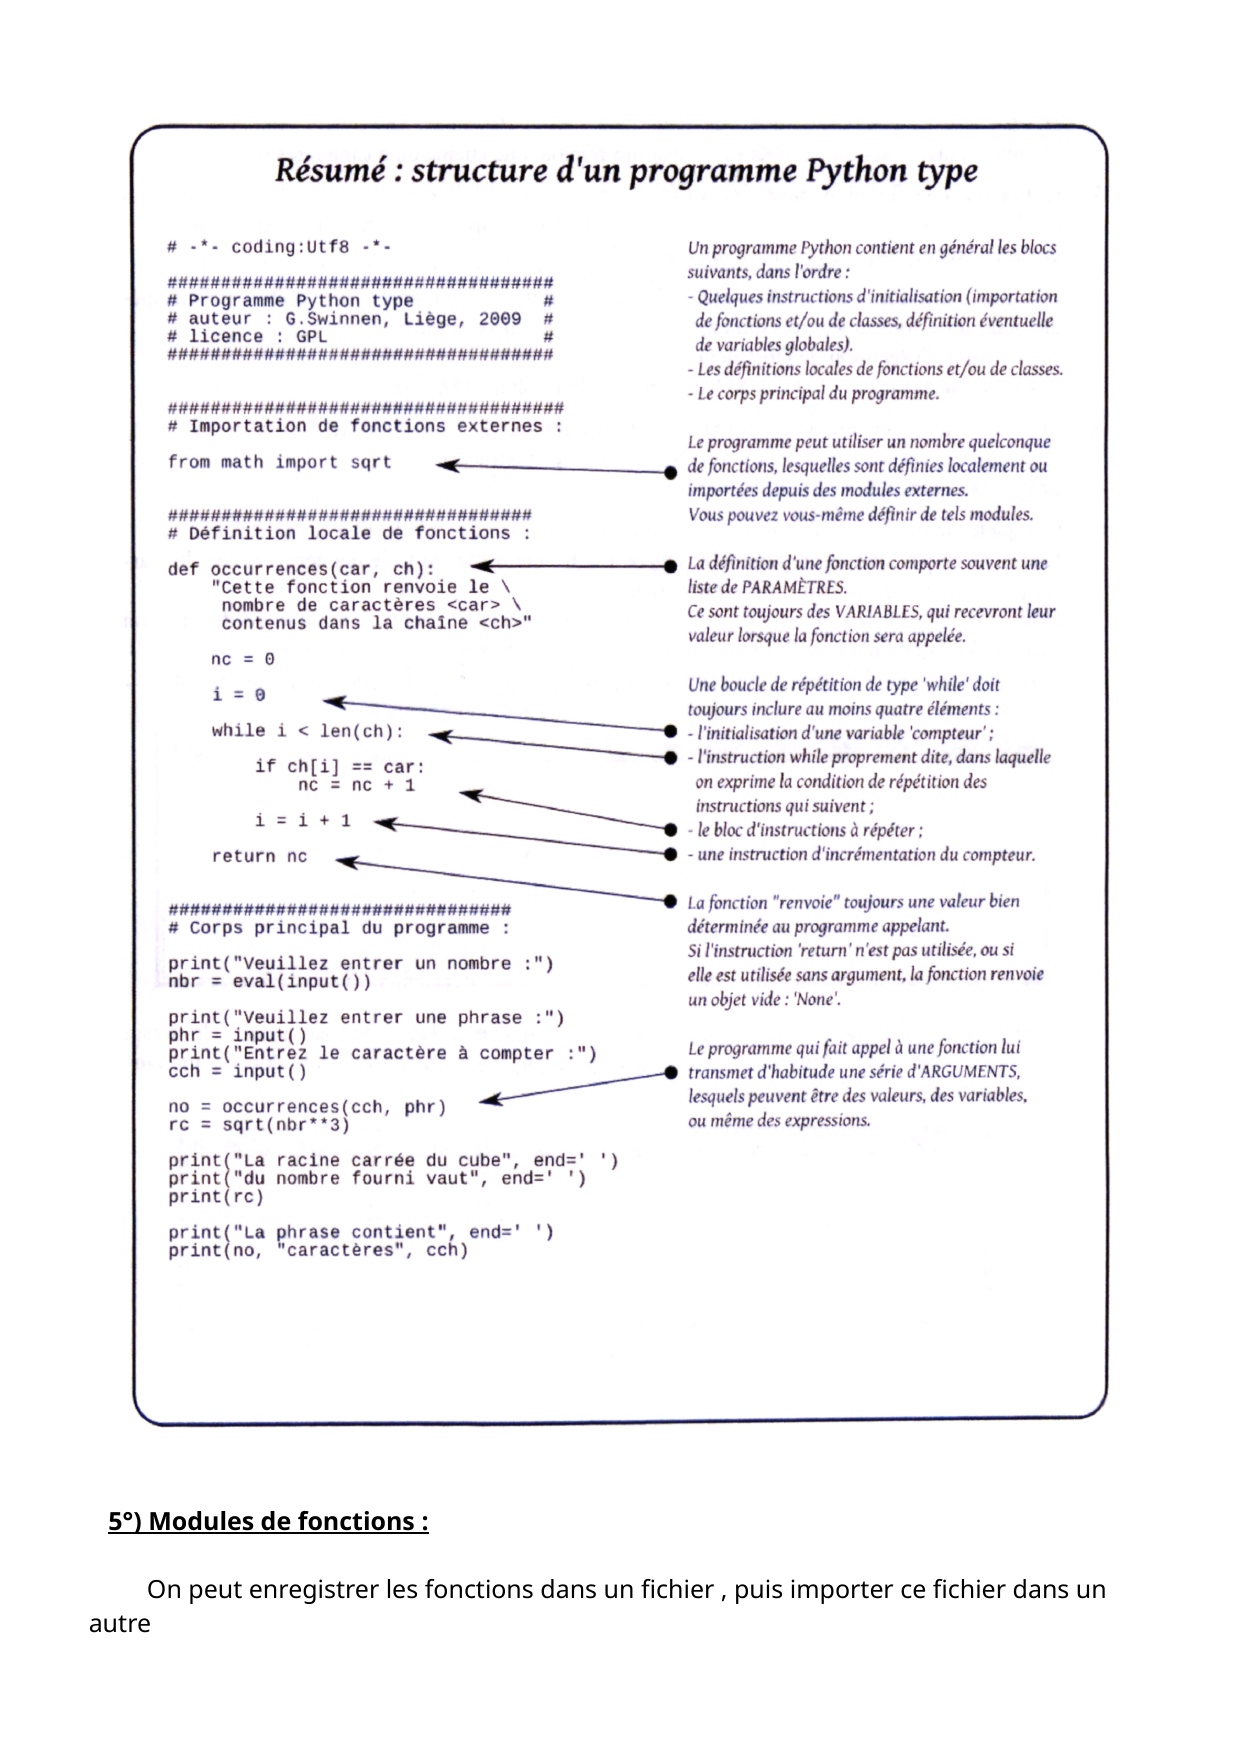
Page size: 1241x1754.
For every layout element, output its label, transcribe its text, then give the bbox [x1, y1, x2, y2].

text On peut enregistrer les fonctions dans un fichier , puis importer ce fichier dans un autre [88, 1572, 1152, 1640]
text 5°) Modules de fonctions : [88, 1504, 1152, 1538]
